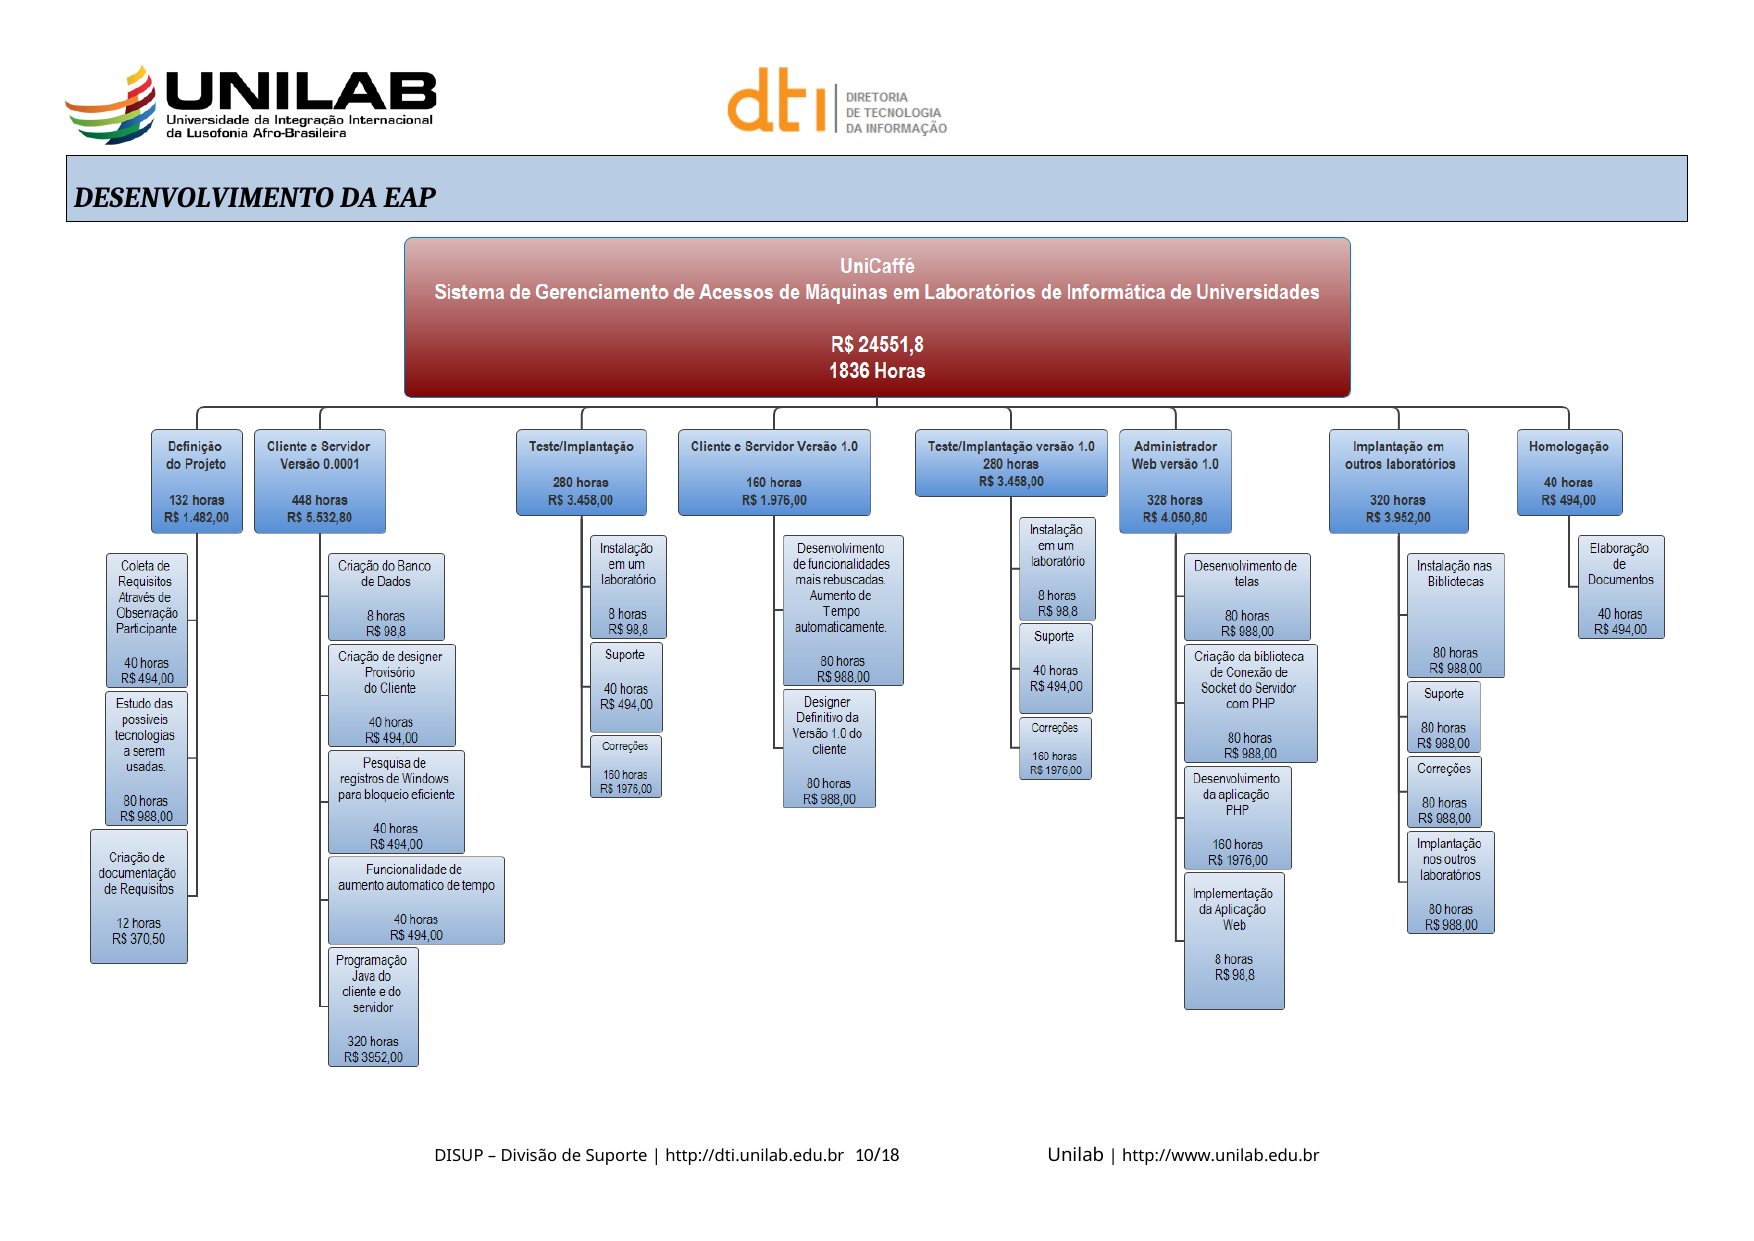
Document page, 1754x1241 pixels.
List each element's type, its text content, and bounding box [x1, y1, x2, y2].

table_header DESENVOLVIMENTO DA EAP [67, 156, 1687, 221]
picture [727, 56, 955, 145]
picture [75, 222, 1679, 1081]
